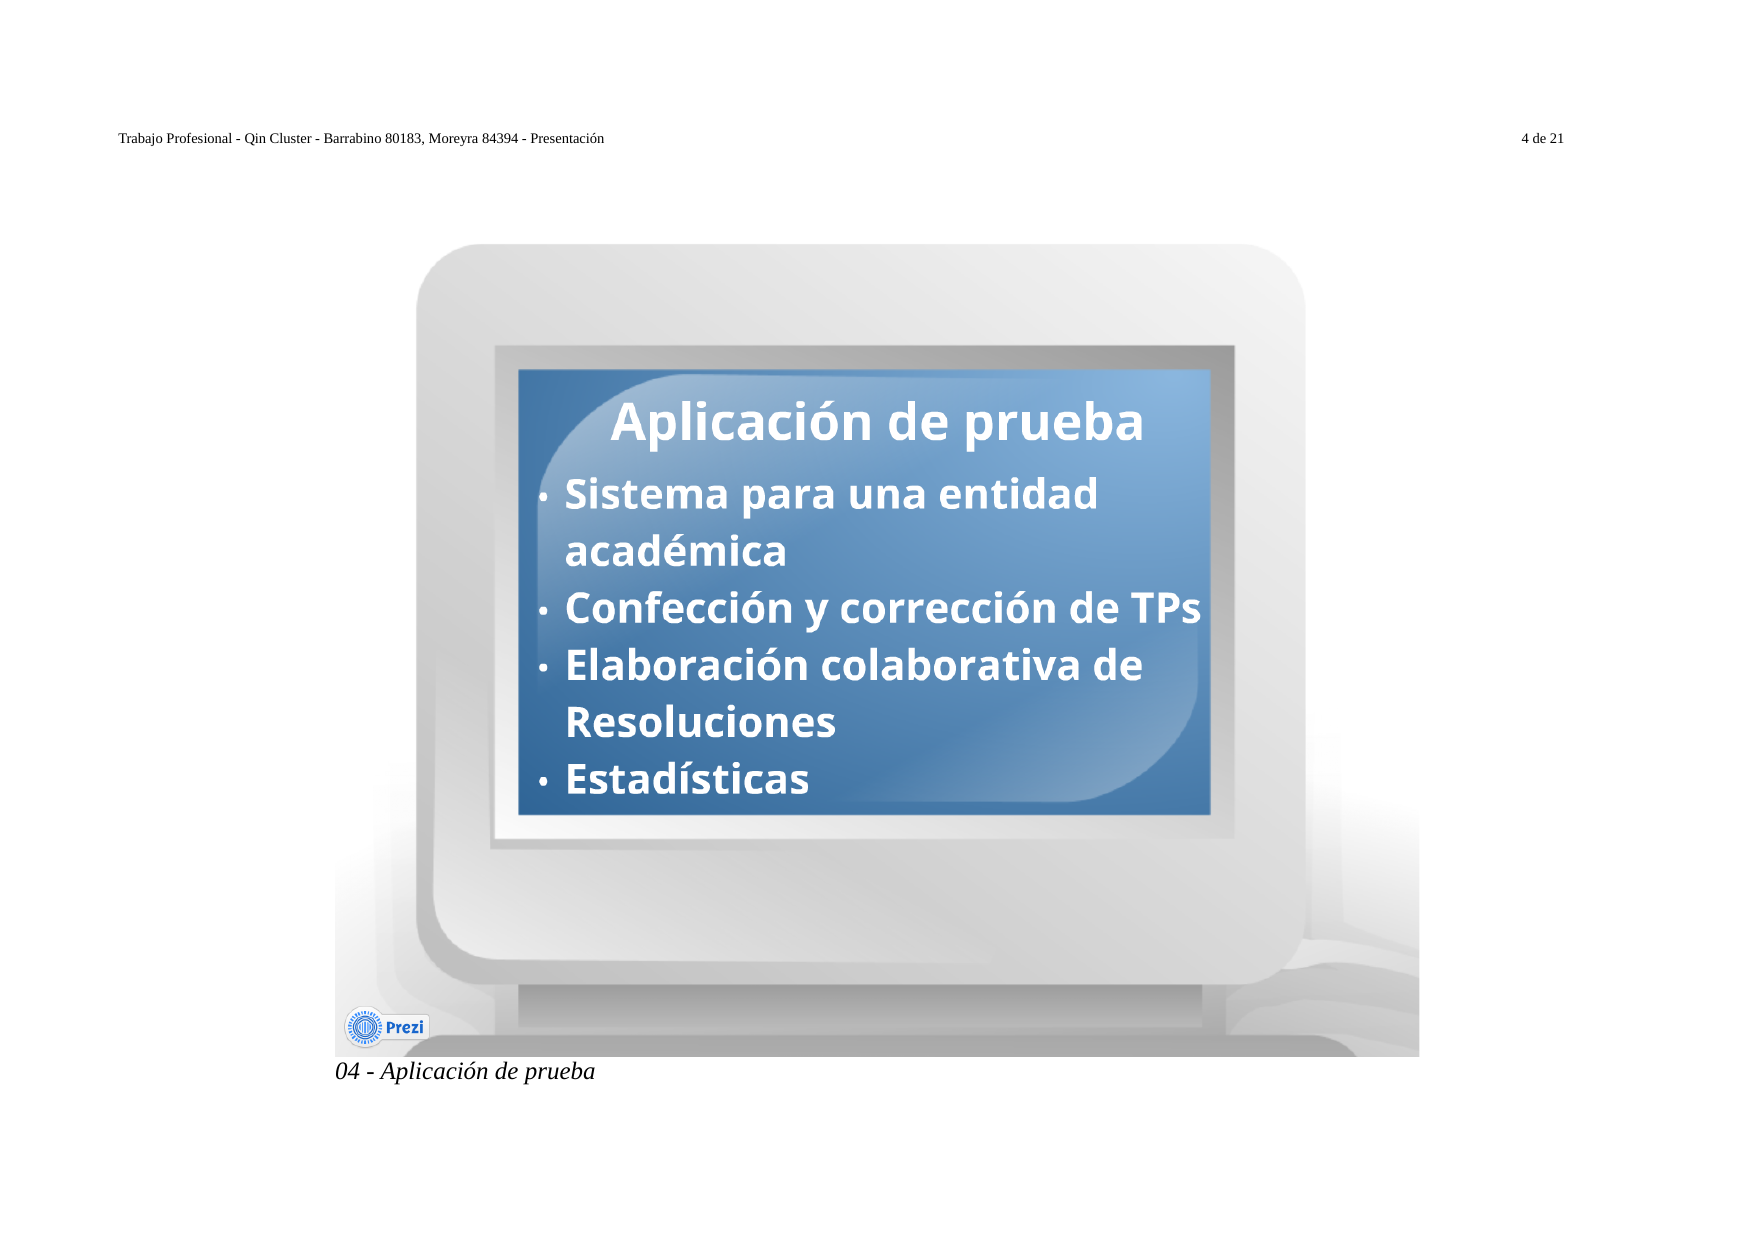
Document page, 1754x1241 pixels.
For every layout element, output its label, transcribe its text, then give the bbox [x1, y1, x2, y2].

picture [335, 188, 1420, 1057]
text 04 - Aplicación de prueba [335, 1057, 1419, 1085]
